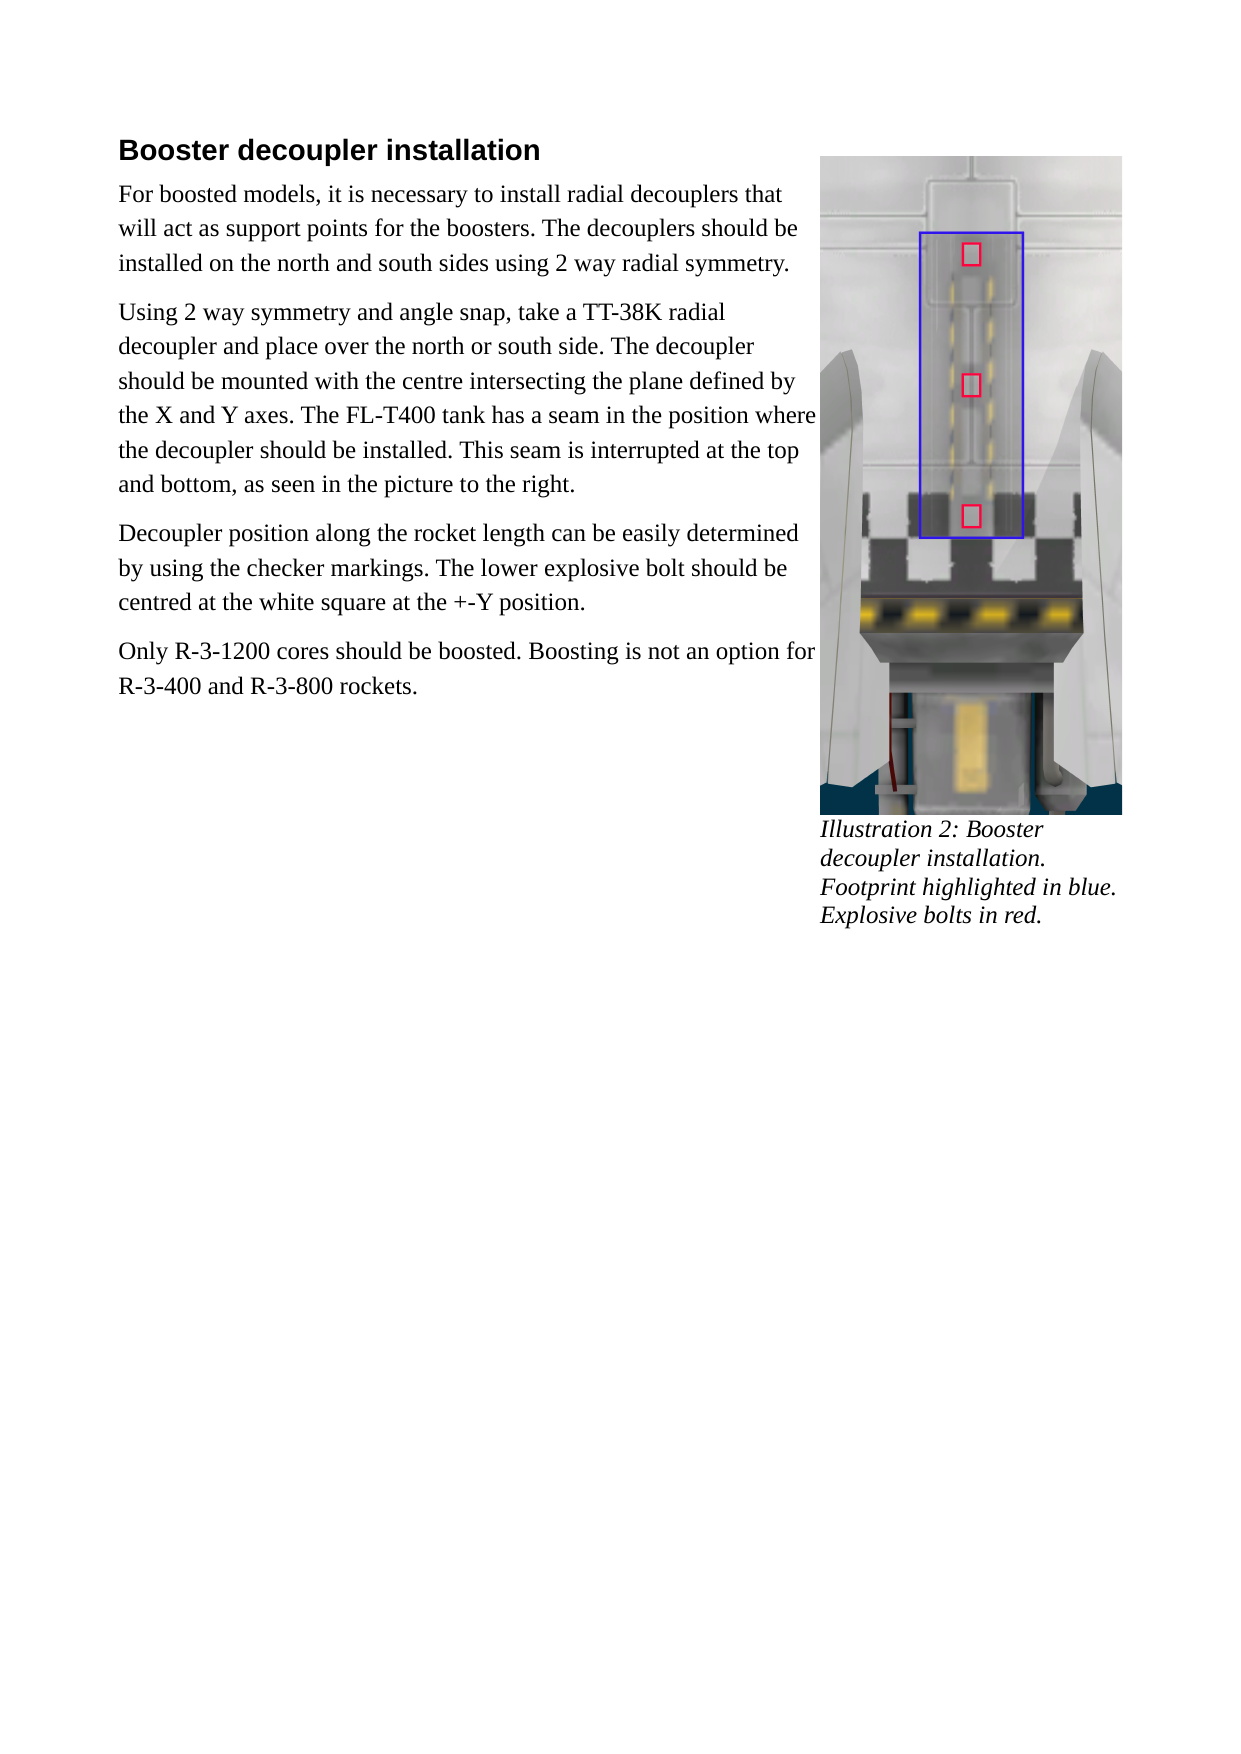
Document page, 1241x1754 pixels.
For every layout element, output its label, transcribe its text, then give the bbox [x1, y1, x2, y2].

picture [820, 156, 1123, 815]
text For boosted models, it is necessary to install radial decouplers that will act as support points for the boosters. The decouplers should be installed on the north and south sides using 2 way radial symmetry. [118, 179, 820, 277]
text Using 2 way symmetry and angle snap, take a TT-38K radial decoupler and place over the north or south side. The decoupler should be mounted with the centre intersecting the plane defined by the X and Y axes. The FL-T400 tank has a seam in the position where the decoupler should be installed. This seam is interrupted at the top and bottom, as seen in the picture to the right. [118, 297, 820, 498]
text Decoupler position along the rocket length can be easily determined by using the checker markings. The lower explosive bolt should be centred at the white square at the +-Y position. [118, 518, 820, 616]
subtitle Booster decoupler installation [118, 133, 1122, 166]
text Only R-3-1200 cores should be boosted. Boosting is not an option for R-3-400 and R-3-800 rockets. [118, 636, 820, 700]
text Illustration 2: Booster decoupler installation. Footprint highlighted in blue. Explosive bolts in red. [820, 815, 1122, 929]
